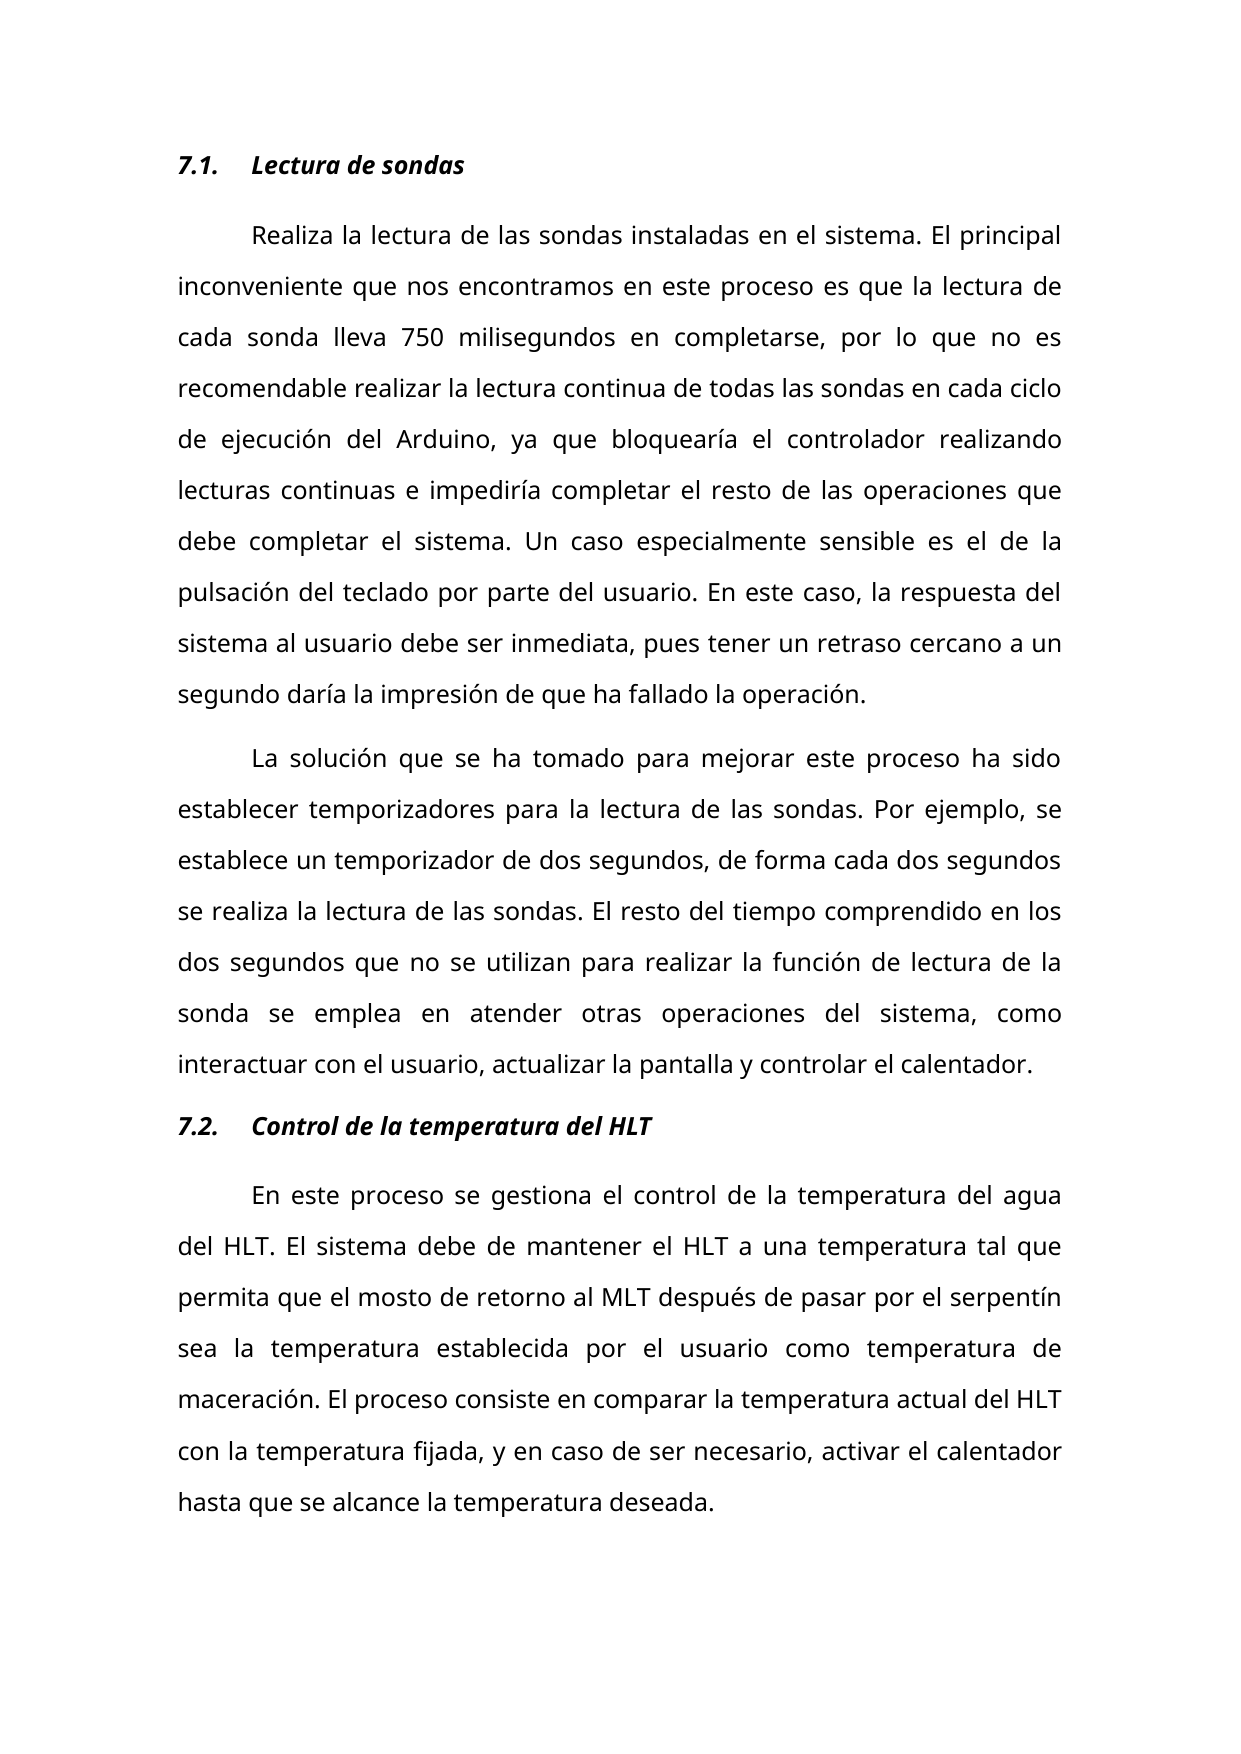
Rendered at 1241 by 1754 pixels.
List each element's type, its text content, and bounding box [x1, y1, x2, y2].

subtitle Lectura de sondas [177, 148, 1063, 182]
text Realiza la lectura de las sondas instaladas en el sistema. El principal inconveniente que nos encontramos en este proceso es que la lectura de cada sonda lleva 750 milisegundos en completarse, por lo que no es recomendable realizar la lectura continua de todas las sondas en cada ciclo de ejecución del Arduino, ya que bloquearía el controlador realizando lecturas continuas e impediría completar el resto de las operaciones que debe completar el sistema. Un caso especialmente sensible es el de la pulsación del teclado por parte del usuario. En este caso, la respuesta del sistema al usuario debe ser inmediata, pues tener un retraso cercano a un segundo daría la impresión de que ha fallado la operación. [177, 217, 1063, 711]
text En este proceso se gestiona el control de la temperatura del agua del HLT. El sistema debe de mantener el HLT a una temperatura tal que permita que el mosto de retorno al MLT después de pasar por el serpentín sea la temperatura establecida por el usuario como temperatura de maceración. El proceso consiste en comparar la temperatura actual del HLT con la temperatura fijada, y en caso de ser necesario, activar el calentador hasta que se alcance la temperatura deseada. [177, 1178, 1063, 1518]
text La solución que se ha tomado para mejorar este proceso ha sido establecer temporizadores para la lectura de las sondas. Por ejemplo, se establece un temporizador de dos segundos, de forma cada dos segundos se realiza la lectura de las sondas. El resto del tiempo comprendido en los dos segundos que no se utilizan para realizar la función de lectura de la sonda se emplea en atender otras operaciones del sistema, como interactuar con el usuario, actualizar la pantalla y controlar el calentador. [177, 740, 1063, 1081]
subtitle Control de la temperatura del HLT [177, 1108, 1063, 1142]
